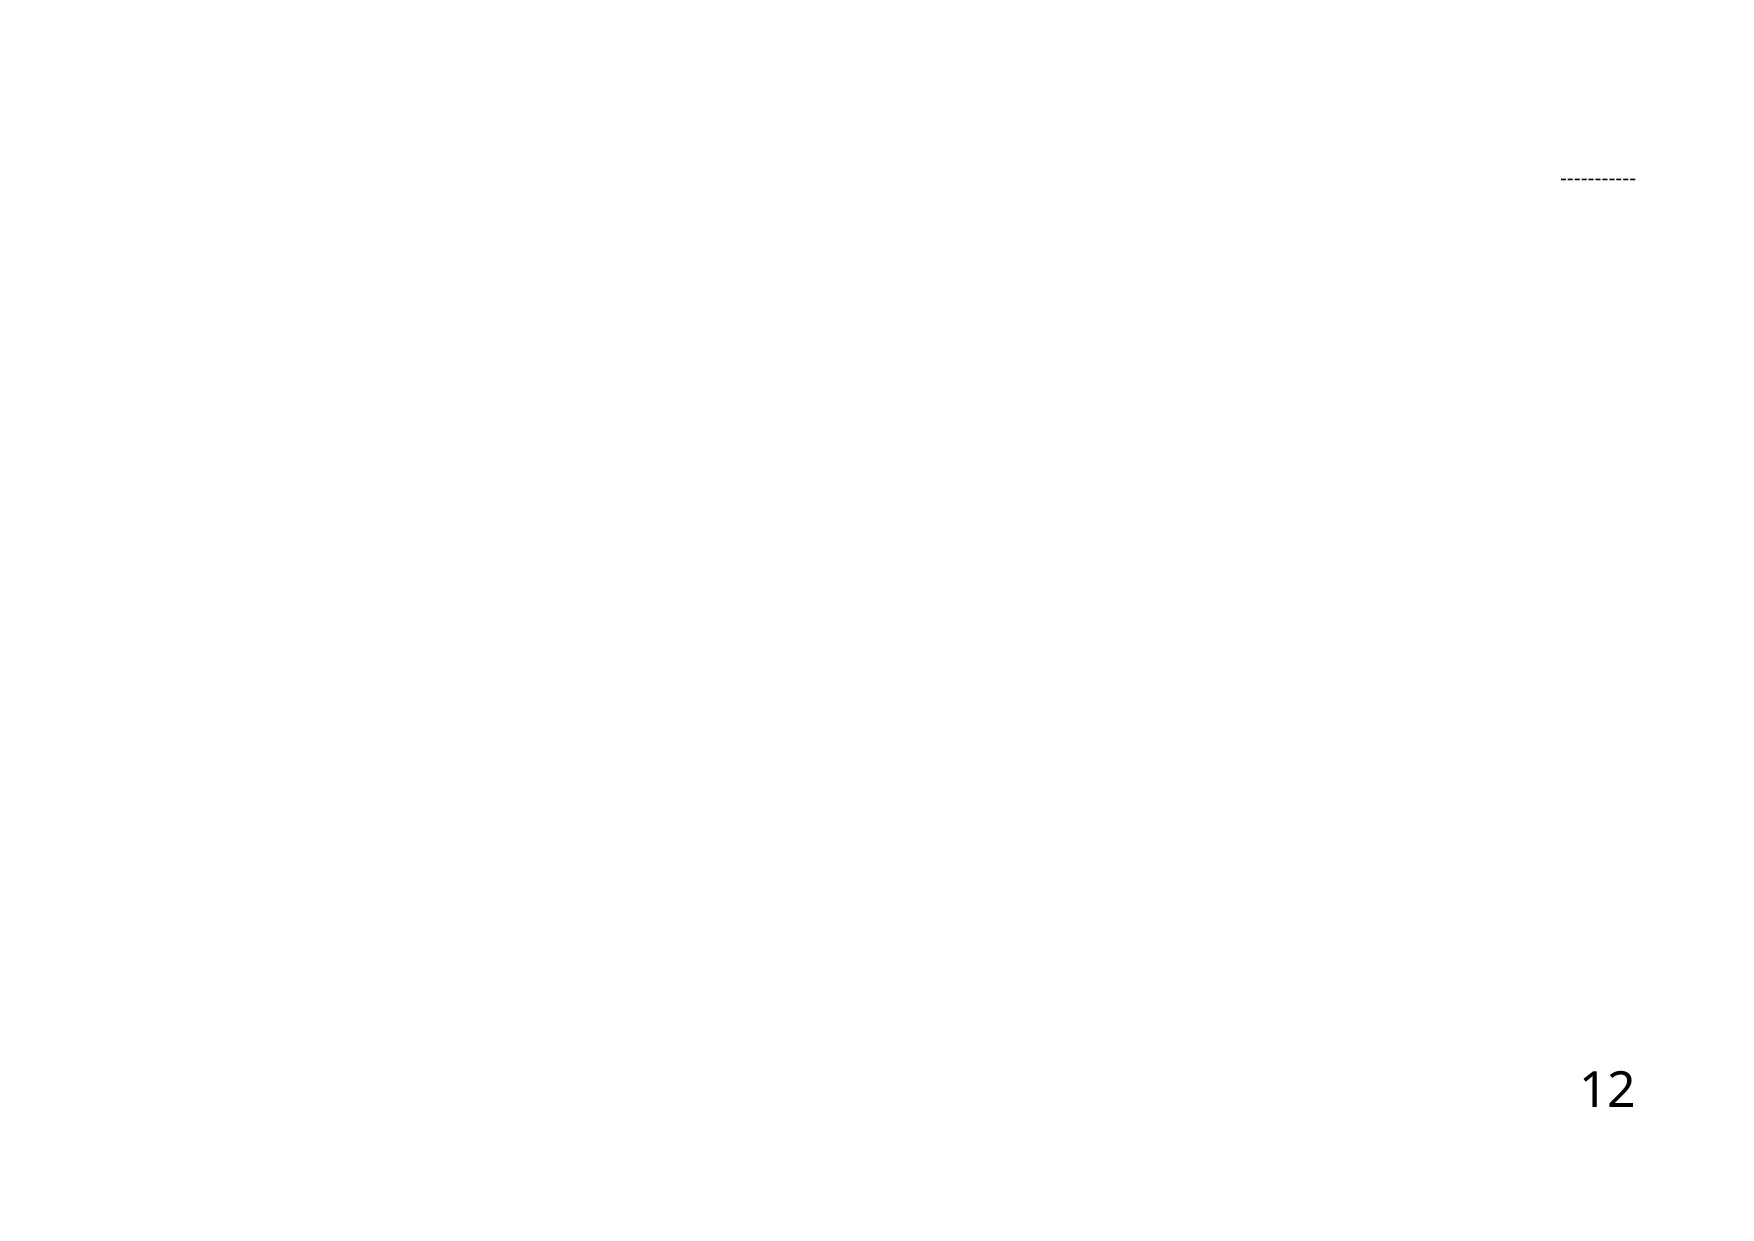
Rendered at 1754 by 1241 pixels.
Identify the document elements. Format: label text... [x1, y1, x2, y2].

text ----------- [118, 166, 1636, 190]
